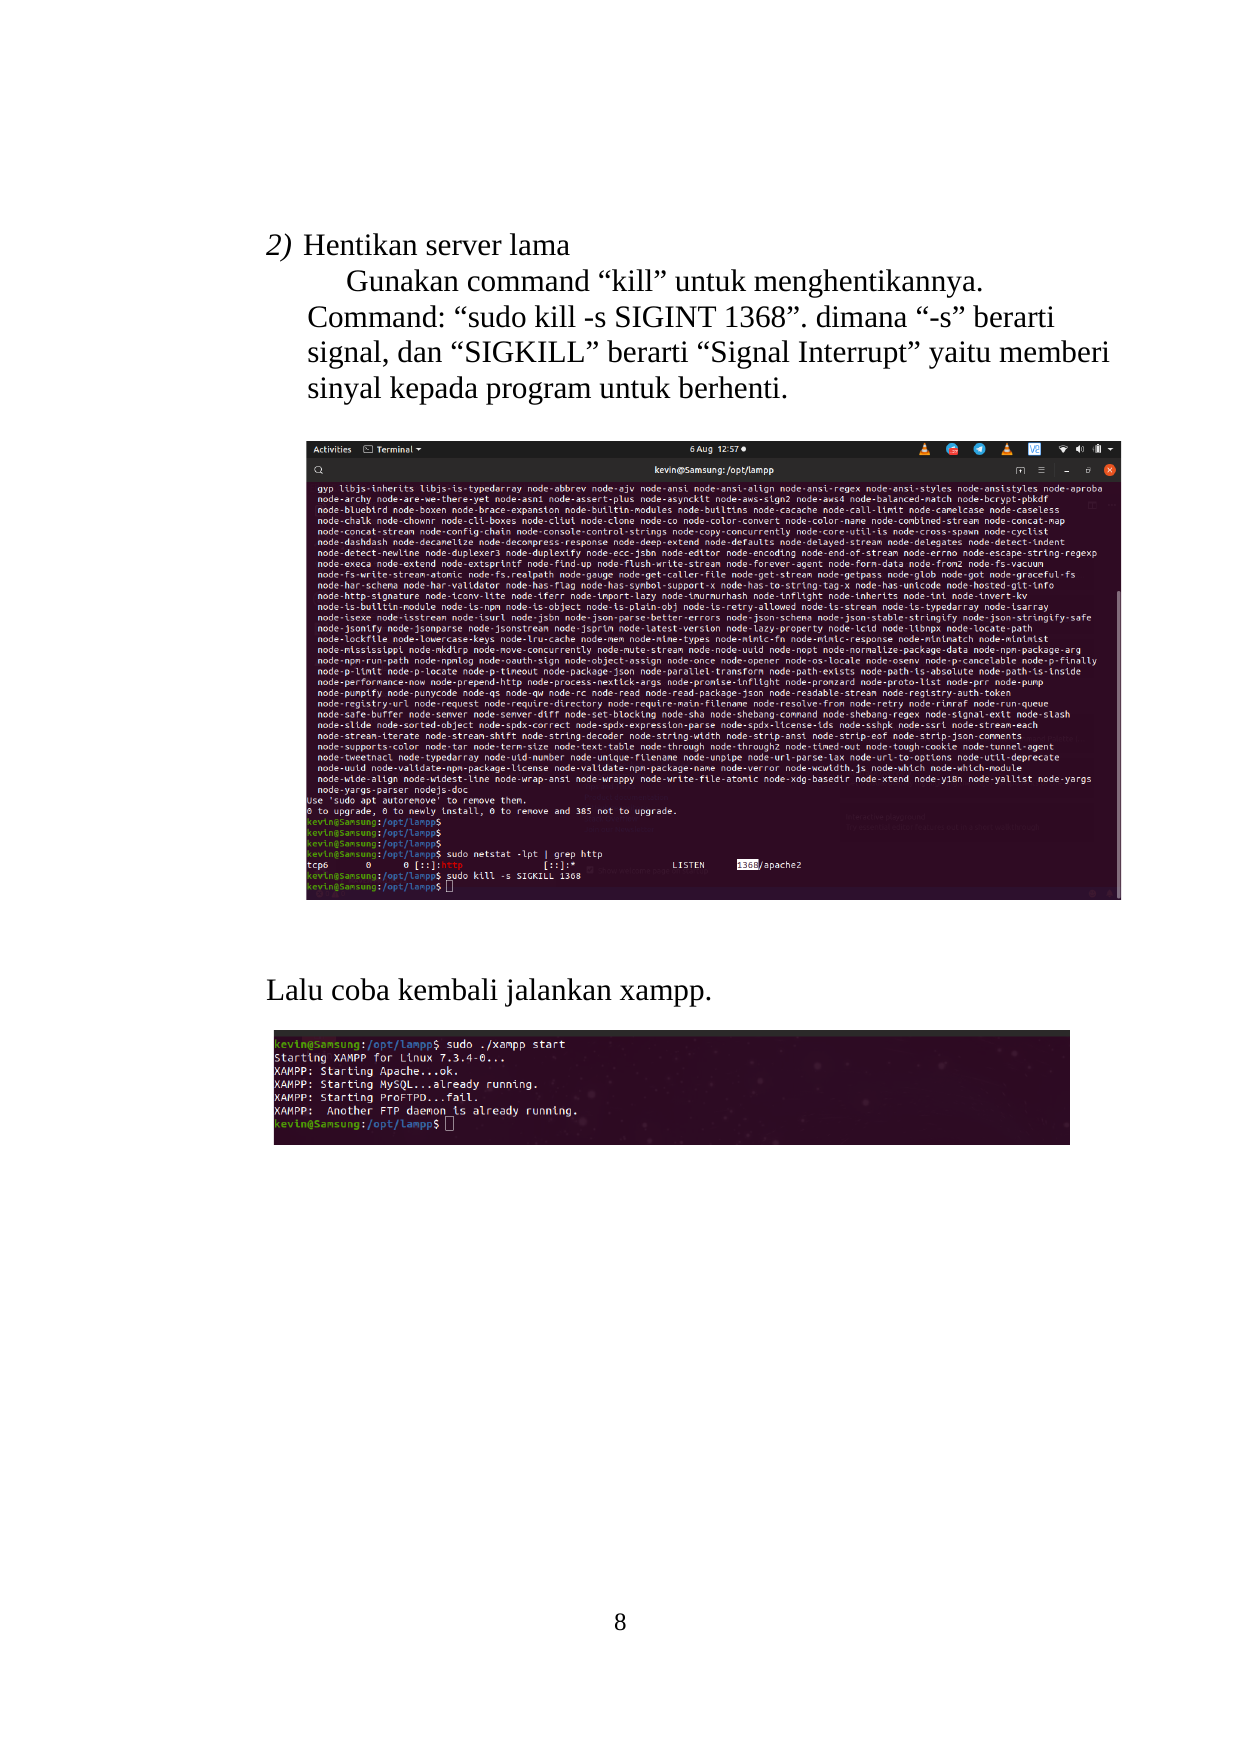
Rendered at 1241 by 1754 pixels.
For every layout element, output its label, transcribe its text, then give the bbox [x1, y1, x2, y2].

text Lalu coba kembali jalankan xampp. [266, 972, 1122, 1007]
list Gunakan command “kill” untuk menghentikannya. Command: “sudo kill -s SIGINT 1368”. dimana “-s” berarti signal, dan “SIGKILL” berarti “Signal Interrupt” yaitu memberi sinyal kepada program untuk berhenti. [307, 262, 1122, 406]
picture [306, 441, 1122, 900]
list Hentikan server lama [266, 226, 1122, 262]
picture [273, 1030, 1070, 1098]
